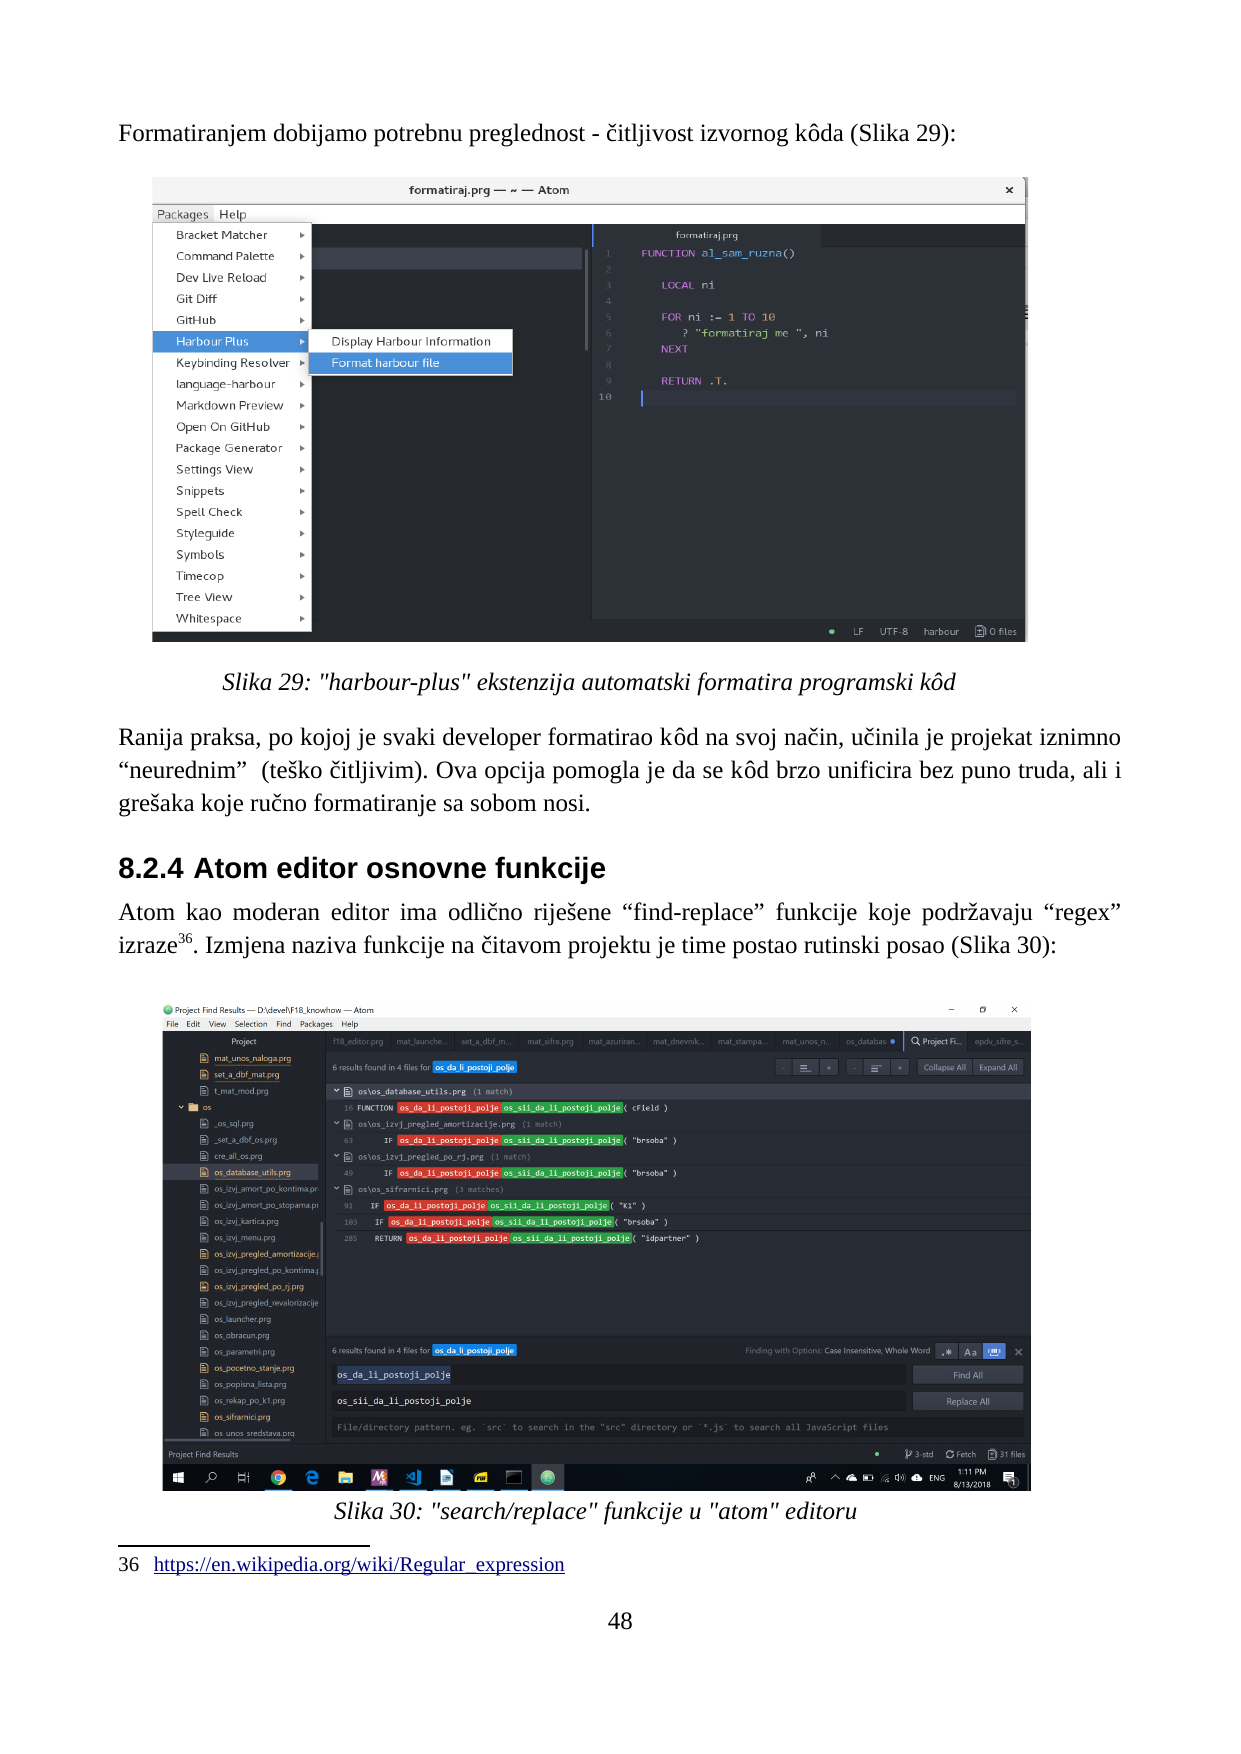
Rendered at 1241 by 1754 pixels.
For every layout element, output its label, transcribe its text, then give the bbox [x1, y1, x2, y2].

picture [152, 177, 1029, 642]
picture [162, 1002, 1031, 1491]
text Formatiranjem dobijamo potrebnu preglednost - čitljivost izvornog kôda (Slika 29): [118, 118, 1122, 147]
text Ranija praksa, po kojoj je svaki developer formatirao kôd na svoj način, učinila je projekat iznimno “neurednim” (teško čitljivim). Ova opcija pomogla je da se kôd brzo unificira bez puno truda, ali i grešaka koje ručno formatiranje sa sobom nosi. [118, 689, 1122, 817]
subtitle Atom editor osnovne funkcije [118, 851, 1122, 884]
text Atom kao moderan editor ima odlično riješene “find-replace” funkcije koje podržavaju “regex” izraze. Izmjena naziva funkcije na čitavom projektu je time postao rutinski posao (Slika 30): [118, 897, 1122, 959]
text https://en.wikipedia.org/wiki/Regular_expression [118, 1552, 1122, 1576]
text Slika 30: "search/replace" funkcije u "atom" editoru [163, 1491, 1031, 1525]
text Slika 29: "harbour-plus" ekstenzija automatski formatira programski kôd [152, 667, 1028, 696]
